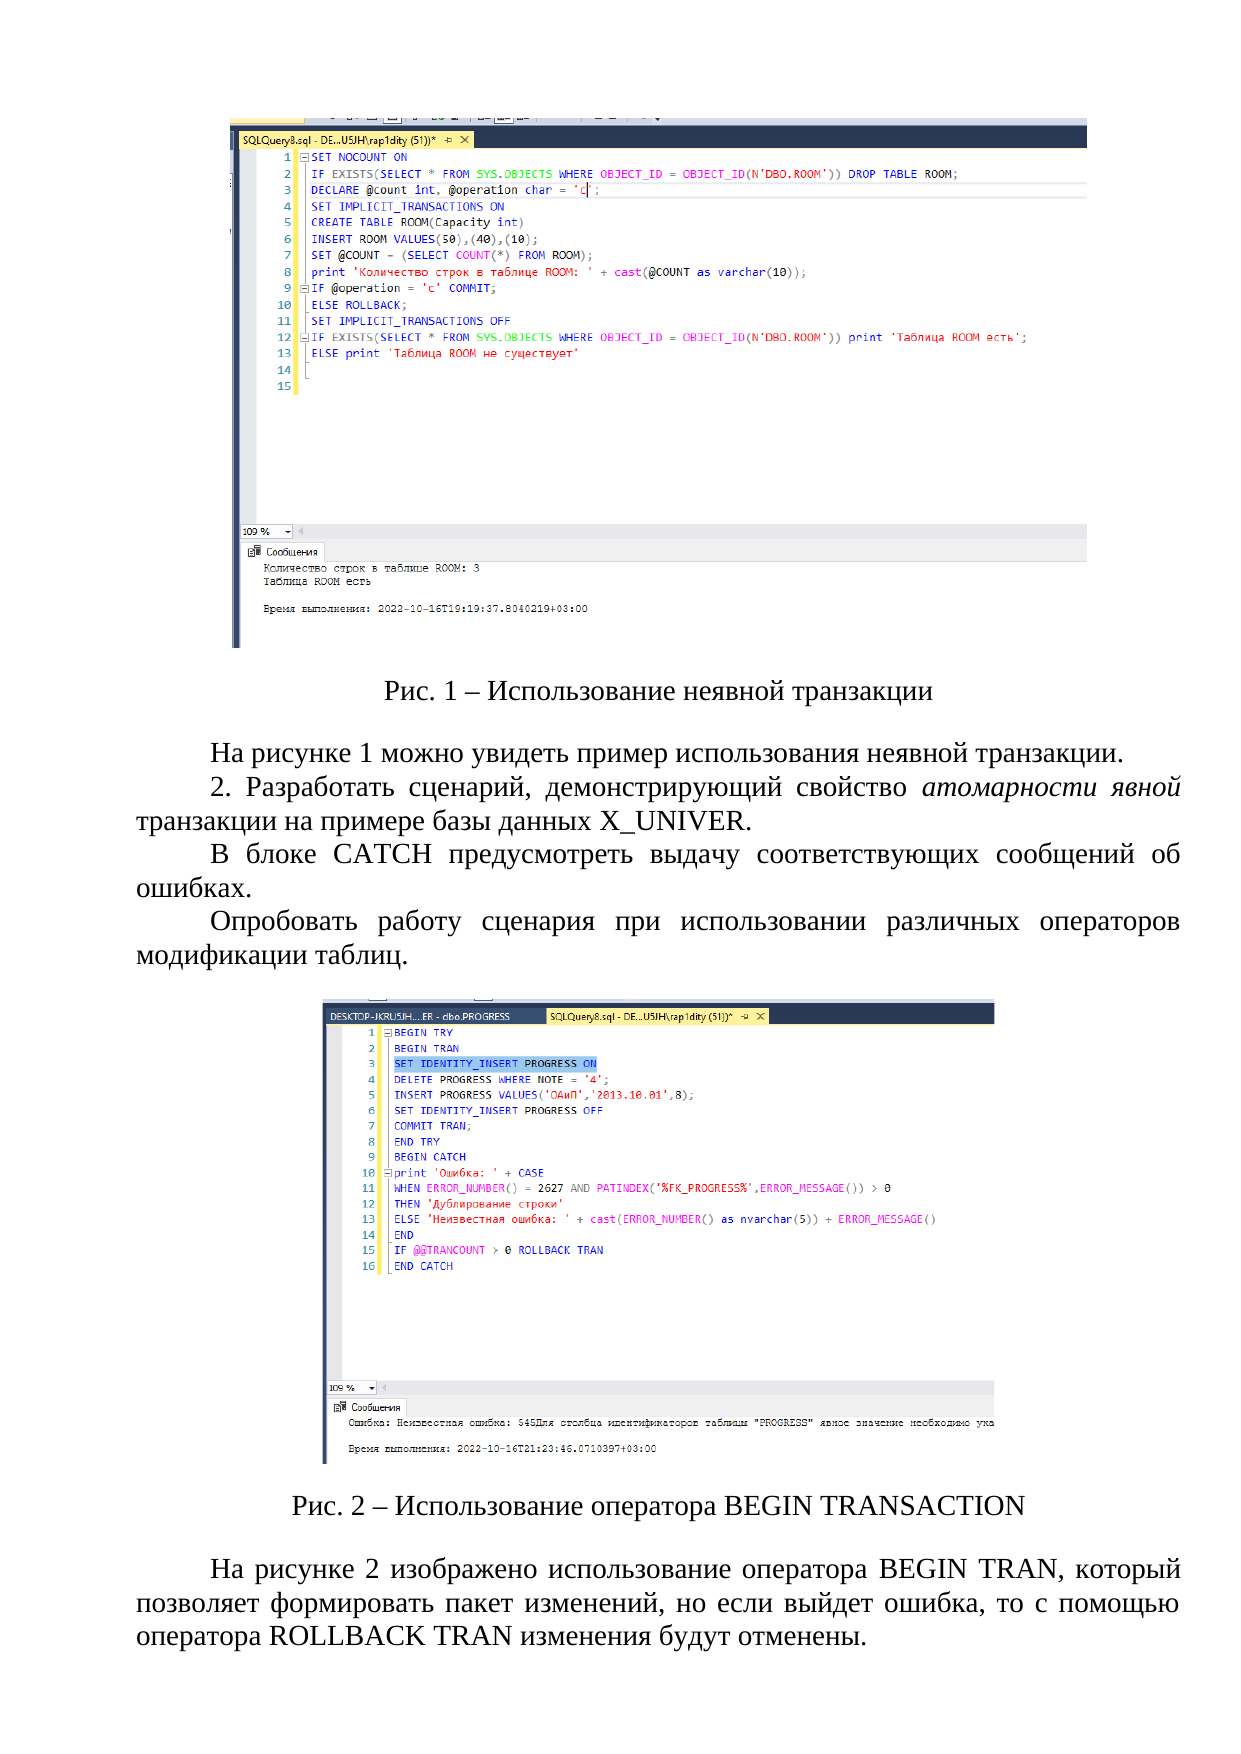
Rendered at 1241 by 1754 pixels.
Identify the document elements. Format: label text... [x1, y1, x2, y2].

text На рисунке 2 изображено использование оператора BEGIN TRAN, который позволяет формировать пакет изменений, но если выйдет ошибка, то с помощью оператора ROLLBACK TRAN изменения будут отменены. [136, 1551, 1181, 1652]
text Рис. 1 – Использование неявной транзакции [136, 673, 1181, 706]
text 2. Разработать сценарий, демонстрирующий свойство атомарности явной транзакции на примере базы данных X_UNIVER. [136, 769, 1181, 836]
picture [322, 999, 995, 1464]
text В блоке CATCH предусмотреть выдачу соответствующих сообщений об ошибках. [136, 836, 1181, 903]
text Рис. 2 – Использование оператора BEGIN TRANSACTION [136, 1488, 1181, 1522]
text На рисунке 1 можно увидеть пример использования неявной транзакции. [136, 736, 1181, 769]
text Опробовать работу сценария при использовании различных операторов модификации таблиц. [136, 903, 1181, 970]
picture [230, 118, 1087, 648]
